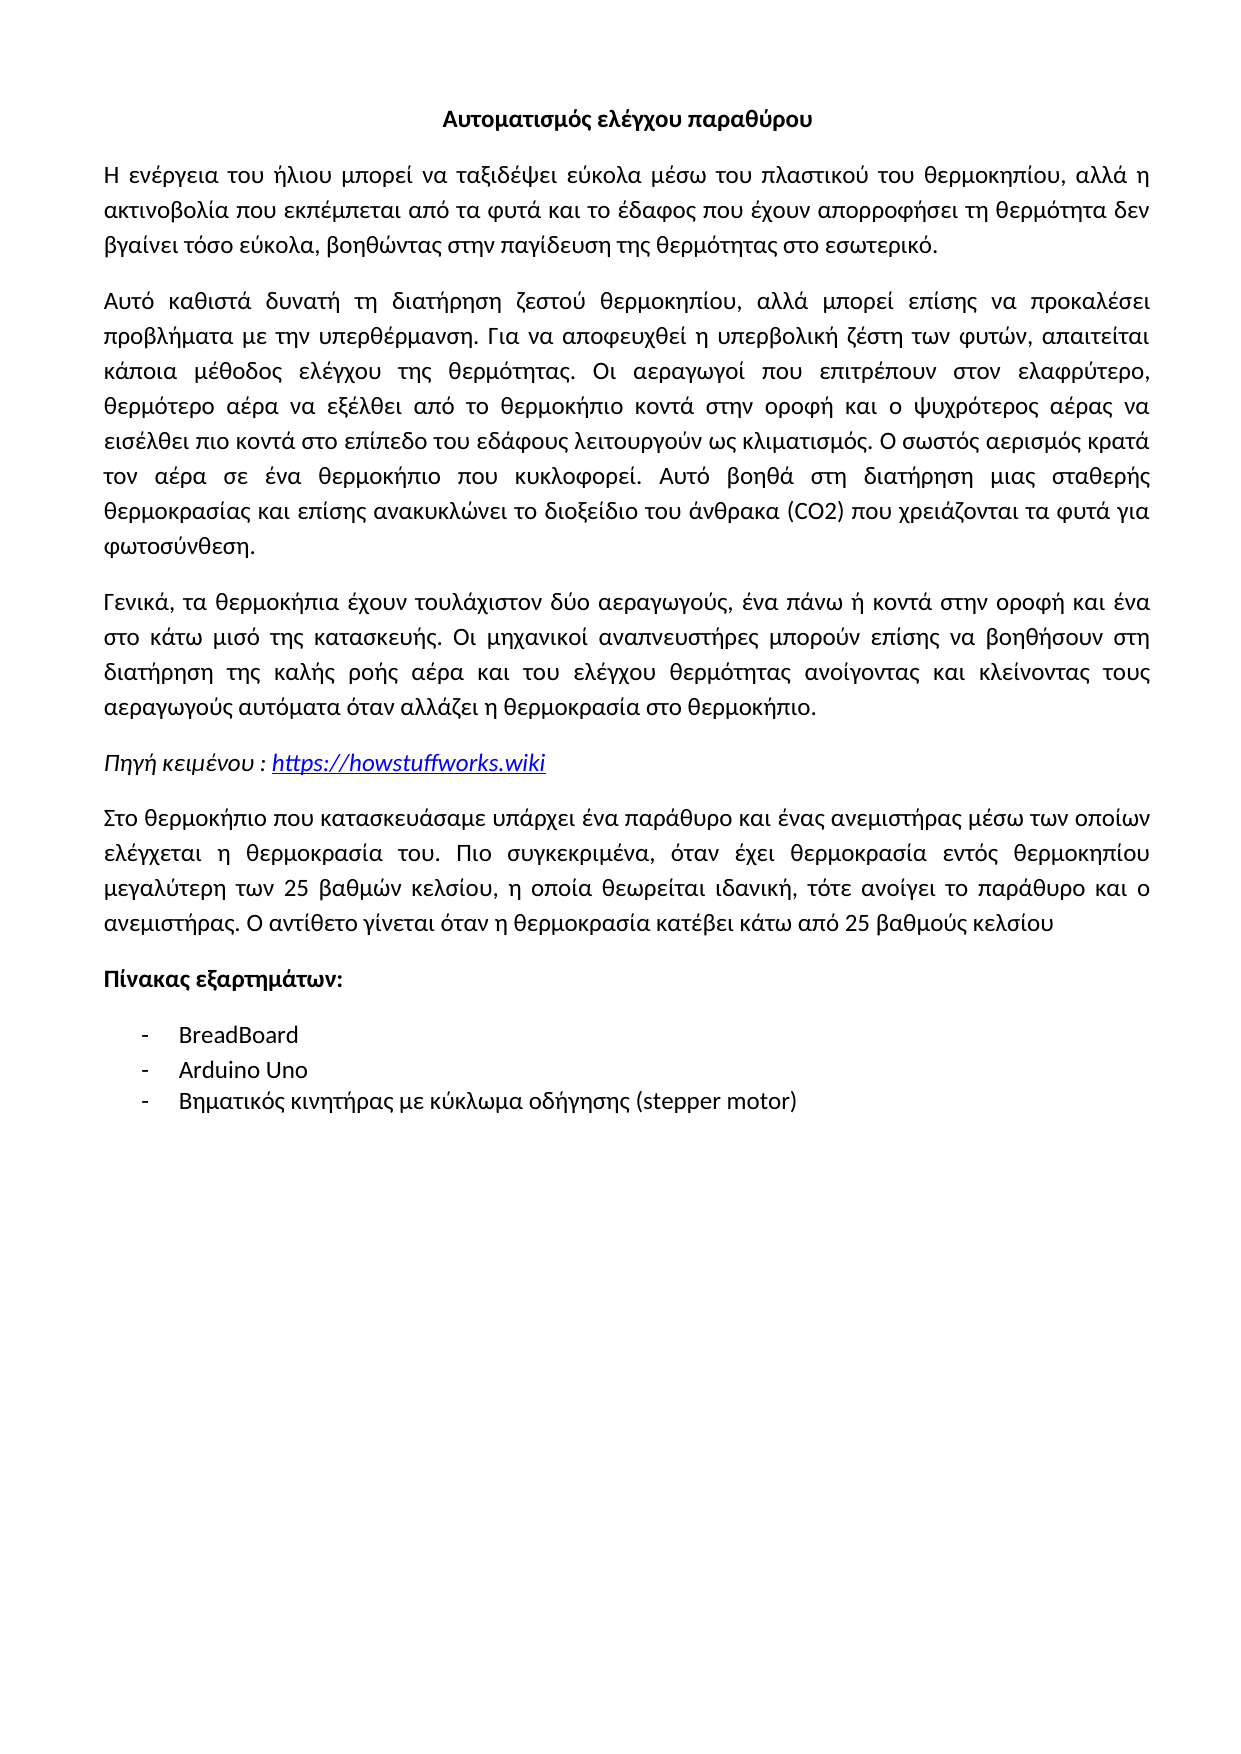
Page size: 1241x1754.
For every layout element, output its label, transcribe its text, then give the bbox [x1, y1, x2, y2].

text Στο θερμοκήπιο που κατασκευάσαμε υπάρχει ένα παράθυρο και ένας ανεμιστήρας μέσω των οποίων ελέγχεται η θερμοκρασία του. Πιο συγκεκριμένα, όταν έχει θερμοκρασία εντός θερμοκηπίου μεγαλύτερη των 25 βαθμών κελσίου, η οποία θεωρείται ιδανική, τότε ανοίγει το παράθυρο και ο ανεμιστήρας. Ο αντίθετο γίνεται όταν η θερμοκρασία κατέβει κάτω από 25 βαθμούς κελσίου [103, 803, 1152, 938]
text Αυτοματισμός ελέγχου παραθύρου [103, 103, 1152, 134]
text Η ενέργεια του ήλιου μπορεί να ταξιδέψει εύκολα μέσω του πλαστικού του θερμοκηπίου, αλλά η ακτινοβολία που εκπέμπεται από τα φυτά και το έδαφος που έχουν απορροφήσει τη θερμότητα δεν βγαίνει τόσο εύκολα, βοηθώντας στην παγίδευση της θερμότητας στο εσωτερικό. [103, 159, 1152, 260]
list Arduino Uno [141, 1054, 1152, 1085]
text Πηγή κειμένου : https://howstuffworks.wiki [103, 747, 1152, 777]
list BreadBoard [141, 1019, 1152, 1050]
list Βηματικός κινητήρας με κύκλωμα οδήγησης (stepper motor) [141, 1085, 1152, 1115]
text Αυτό καθιστά δυνατή τη διατήρηση ζεστού θερμοκηπίου, αλλά μπορεί επίσης να προκαλέσει προβλήματα με την υπερθέρμανση. Για να αποφευχθεί η υπερβολική ζέστη των φυτών, απαιτείται κάποια μέθοδος ελέγχου της θερμότητας. Οι αεραγωγοί που επιτρέπουν στον ελαφρύτερο, θερμότερο αέρα να εξέλθει από το θερμοκήπιο κοντά στην οροφή και ο ψυχρότερος αέρας να εισέλθει πιο κοντά στο επίπεδο του εδάφους λειτουργούν ως κλιματισμός. Ο σωστός αερισμός κρατά τον αέρα σε ένα θερμοκήπιο που κυκλοφορεί. Αυτό βοηθά στη διατήρηση μιας σταθερής θερμοκρασίας και επίσης ανακυκλώνει το διοξείδιο του άνθρακα (CO2) που χρειάζονται τα φυτά για φωτοσύνθεση. [103, 285, 1152, 561]
text Γενικά, τα θερμοκήπια έχουν τουλάχιστον δύο αεραγωγούς, ένα πάνω ή κοντά στην οροφή και ένα στο κάτω μισό της κατασκευής. Οι μηχανικοί αναπνευστήρες μπορούν επίσης να βοηθήσουν στη διατήρηση της καλής ροής αέρα και του ελέγχου θερμότητας ανοίγοντας και κλείνοντας τους αεραγωγούς αυτόματα όταν αλλάζει η θερμοκρασία στο θερμοκήπιο. [103, 586, 1152, 721]
text Πίνακας εξαρτημάτων: [103, 963, 1152, 994]
